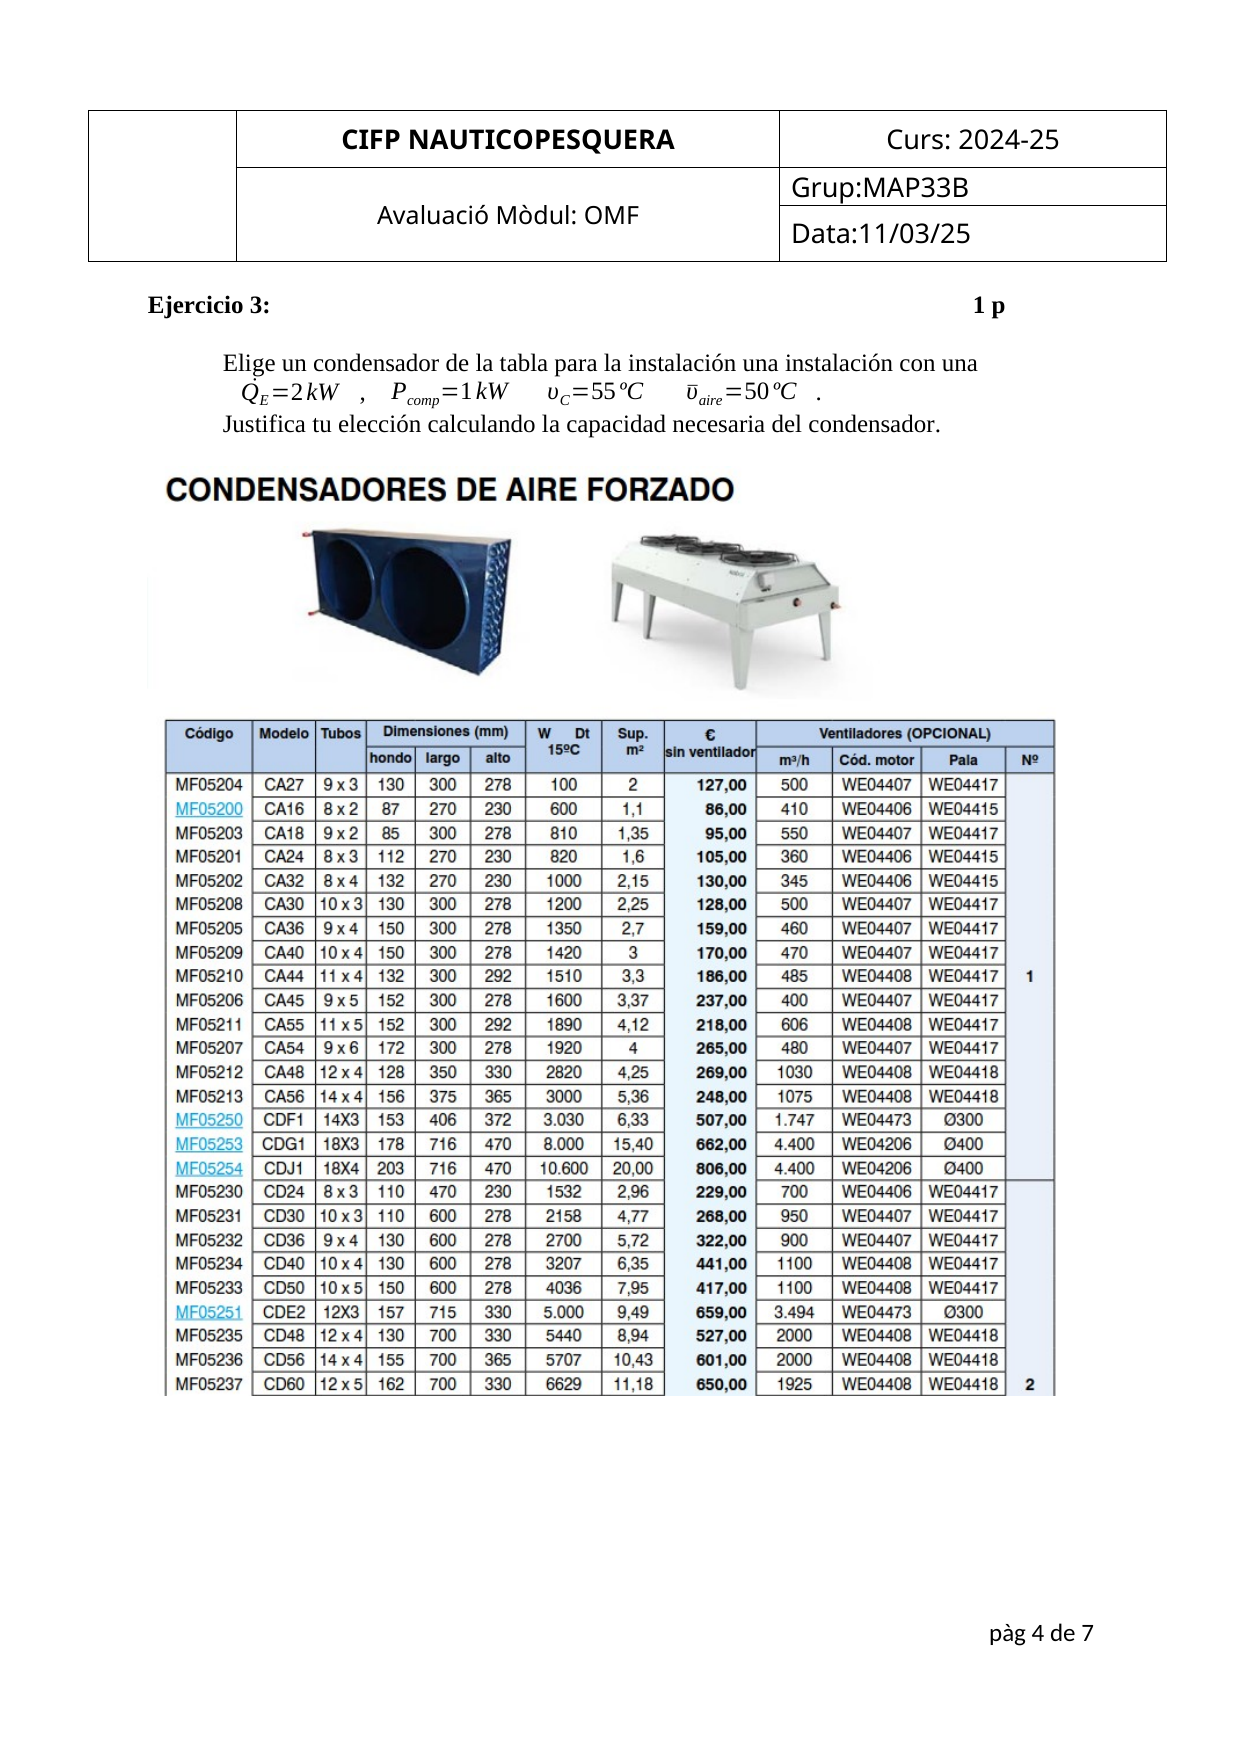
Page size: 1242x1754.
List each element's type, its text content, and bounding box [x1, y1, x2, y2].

list Justifica tu elección calculando la capacidad necesaria del condensador. [185, 409, 1094, 438]
list Elige un condensador de la tabla para la instalación una instalación con una , . [185, 348, 1094, 409]
picture [147, 466, 1094, 1396]
text Ejercicio 3: 1 p [148, 290, 1094, 319]
